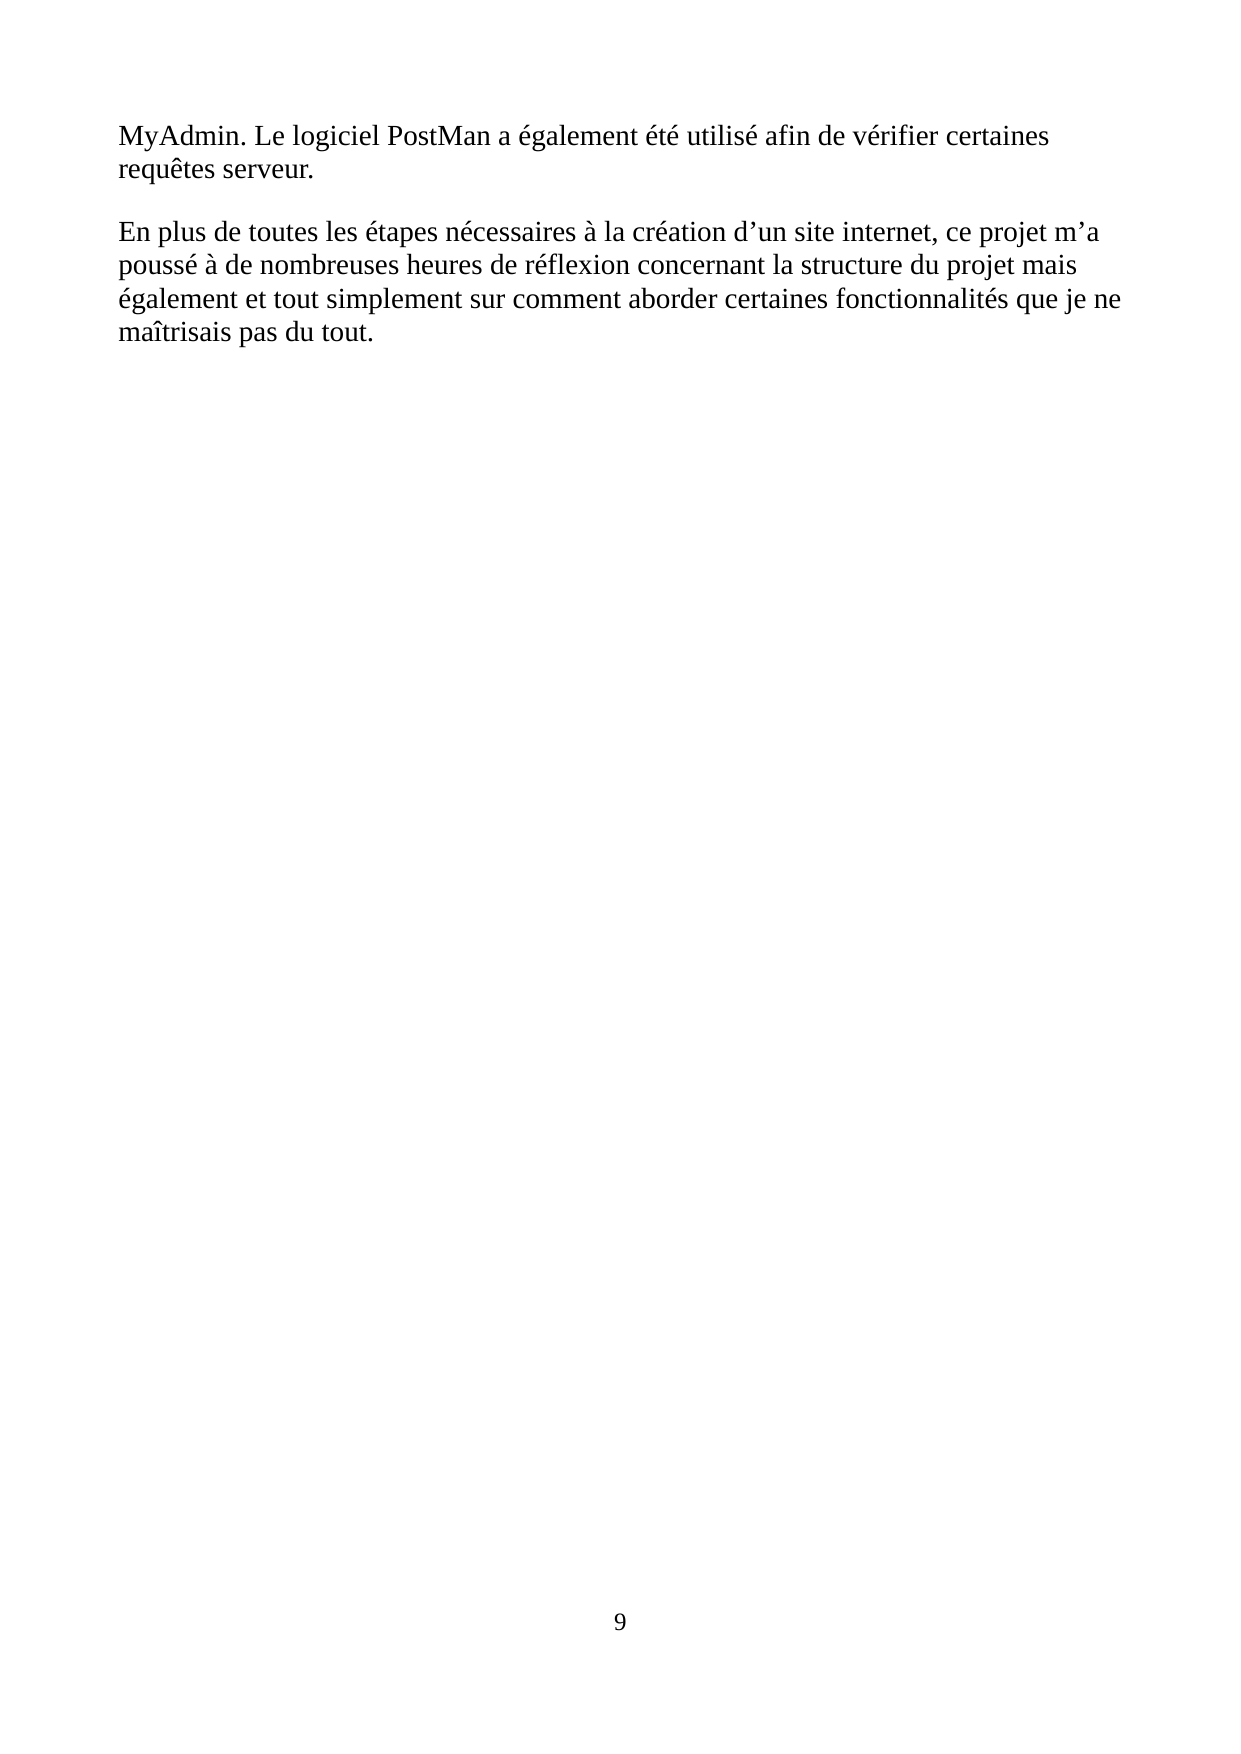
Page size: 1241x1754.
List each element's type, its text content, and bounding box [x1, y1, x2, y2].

text En plus de toutes les étapes nécessaires à la création d’un site internet, ce projet m’a poussé à de nombreuses heures de réflexion concernant la structure du projet mais également et tout simplement sur comment aborder certaines fonctionnalités que je ne maîtrisais pas du tout. [118, 214, 1122, 348]
text MyAdmin. Le logiciel PostMan a également été utilisé afin de vérifier certaines requêtes serveur. [118, 118, 1122, 185]
